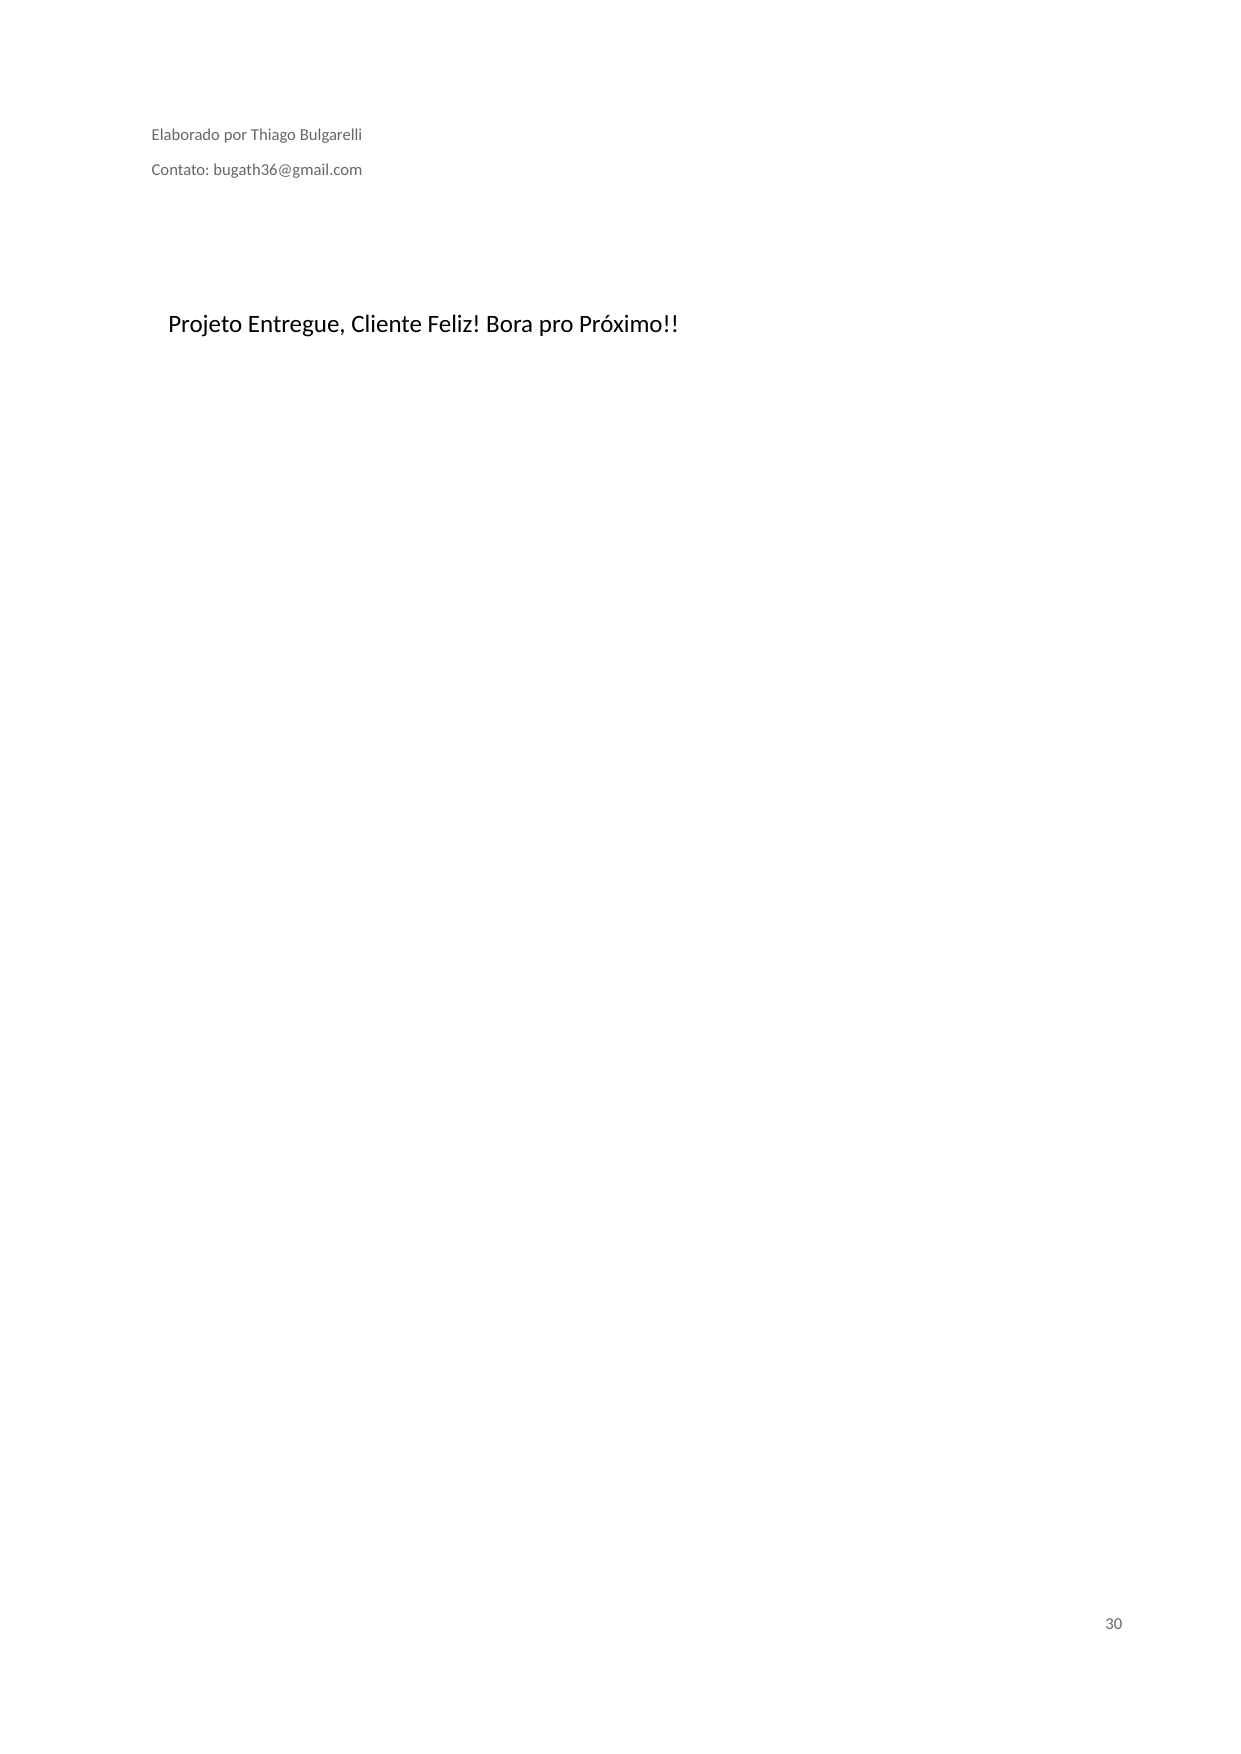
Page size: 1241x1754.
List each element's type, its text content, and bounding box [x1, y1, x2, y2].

text Projeto Entregue, Cliente Feliz! Bora pro Próximo!! [118, 308, 1122, 339]
